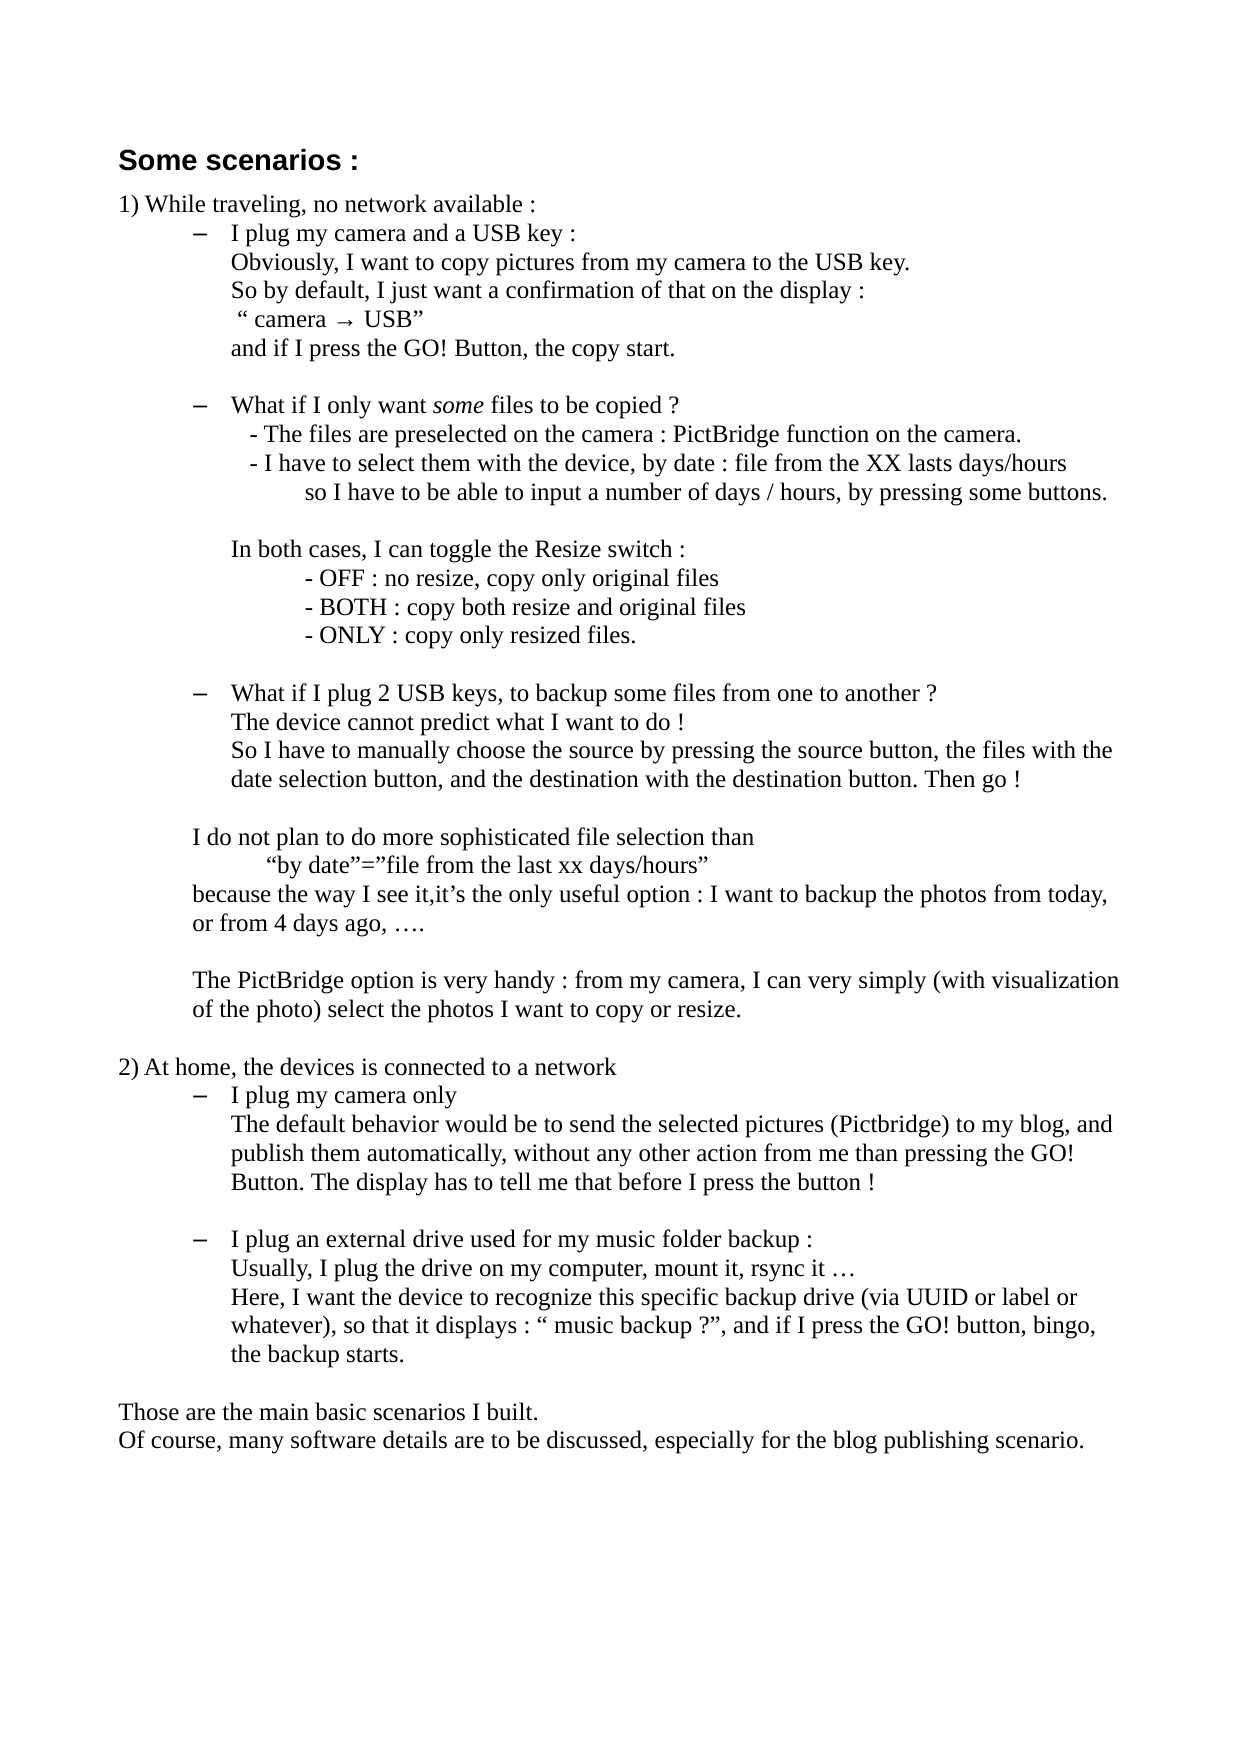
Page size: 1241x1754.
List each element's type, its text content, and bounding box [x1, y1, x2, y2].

text Those are the main basic scenarios I built. [118, 1397, 1122, 1425]
text The PictBridge option is very handy : from my camera, I can very simply (with visualization of the photo) select the photos I want to copy or resize. [118, 965, 1122, 1023]
text 2) At home, the devices is connected to a network [118, 1052, 1122, 1080]
list What if I plug 2 USB keys, to backup some files from one to another ? The device cannot predict what I want to do ! So I have to manually choose the source by pressing the source button, the files with the date selection button, and the destination with the destination button. Then go ! [193, 678, 1122, 793]
text 1) While traveling, no network available : [118, 189, 1122, 218]
text Of course, many software details are to be discussed, especially for the blog publishing scenario. [118, 1425, 1122, 1454]
subtitle Some scenarios : [118, 143, 1122, 177]
list I plug my camera only The default behavior would be to send the selected pictures (Pictbridge) to my blog, and publish them automatically, without any other action from me than pressing the GO! Button. The display has to tell me that before I press the button ! [193, 1080, 1122, 1224]
list What if I only want some files to be copied ? - The files are preselected on the camera : PictBridge function on the camera. - I have to select them with the device, by date : file from the XX lasts days/hours so I have to be able to input a number of days / hours, by pressing some buttons. In both cases, I can toggle the Resize switch : - OFF : no resize, copy only original files - BOTH : copy both resize and original files - ONLY : copy only resized files. [193, 390, 1122, 678]
text I do not plan to do more sophisticated file selection than “by date”=”file from the last xx days/hours” [118, 822, 1122, 879]
list I plug an external drive used for my music folder backup : Usually, I plug the drive on my computer, mount it, rsync it … Here, I want the device to recognize this specific backup drive (via UUID or label or whatever), so that it displays : “ music backup ?”, and if I press the GO! button, bingo, the backup starts. [193, 1224, 1122, 1368]
text because the way I see it,it’s the only useful option : I want to backup the photos from today, or from 4 days ago, …. [118, 879, 1122, 937]
list I plug my camera and a USB key : [193, 218, 1122, 247]
list Obviously, I want to copy pictures from my camera to the USB key. So by default, I just want a confirmation of that on the display : “ camera → USB” and if I press the GO! Button, the copy start. [193, 247, 1122, 390]
